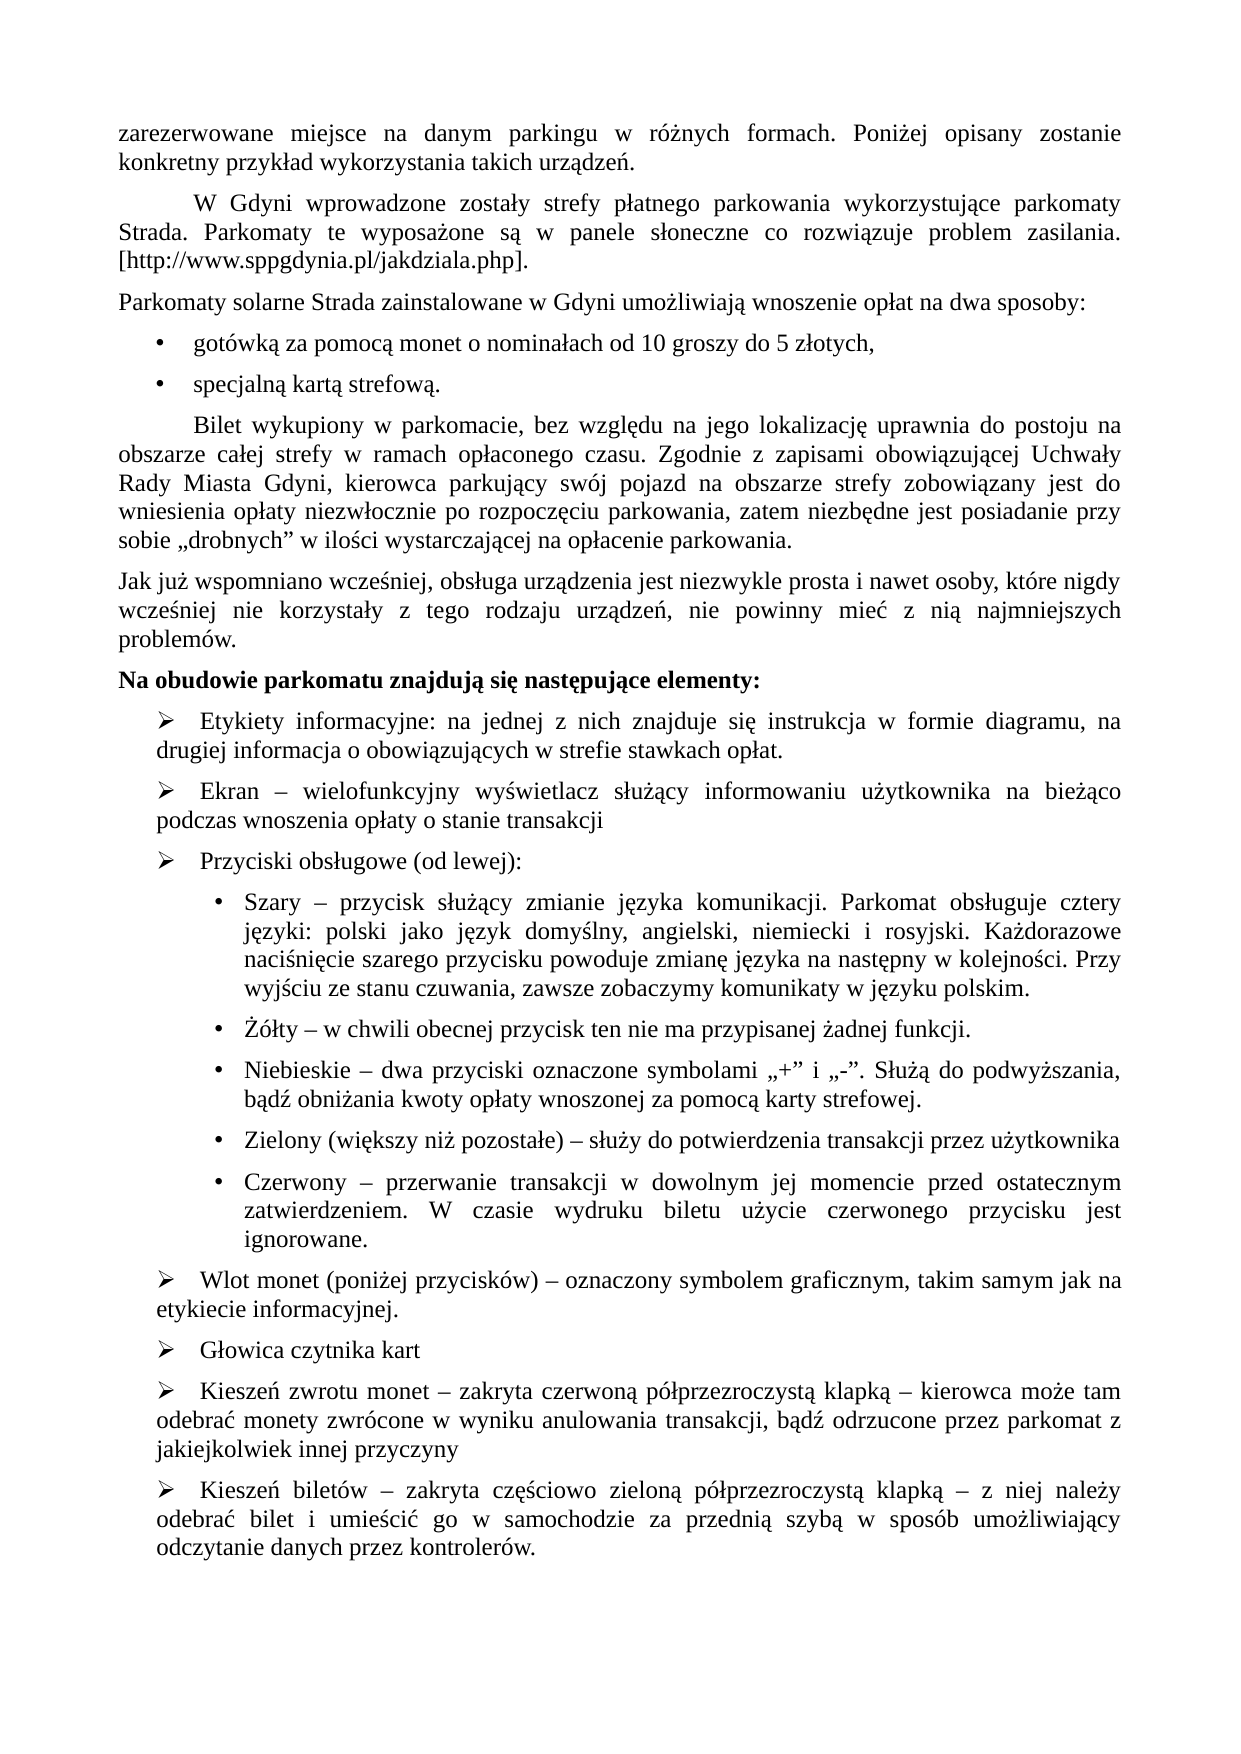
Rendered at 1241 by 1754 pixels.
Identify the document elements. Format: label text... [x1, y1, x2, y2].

text Bilet wykupiony w parkomacie, bez względu na jego lokalizację uprawnia do postoju na obszarze całej strefy w ramach opłaconego czasu. Zgodnie z zapisami obowiązującej Uchwały Rady Miasta Gdyni, kierowca parkujący swój pojazd na obszarze strefy zobowiązany jest do wniesienia opłaty niezwłocznie po rozpoczęciu parkowania, zatem niezbędne jest posiadanie przy sobie „drobnych” w ilości wystarczającej na opłacenie parkowania. [118, 410, 1122, 554]
text zarezerwowane miejsce na danym parkingu w różnych formach. Poniżej opisany zostanie konkretny przykład wykorzystania takich urządzeń. [118, 118, 1122, 176]
text Na obudowie parkomatu znajdują się następujące elementy: [118, 665, 1122, 694]
list Żółty – w chwili obecnej przycisk ten nie ma przypisanej żadnej funkcji. [214, 1014, 1122, 1043]
list Etykiety informacyjne: na jednej z nich znajduje się instrukcja w formie diagramu, na drugiej informacja o obowiązujących w strefie stawkach opłat. [118, 706, 1122, 764]
list Przyciski obsługowe (od lewej): [118, 846, 1122, 875]
list Szary – przycisk służący zmianie języka komunikacji. Parkomat obsługuje cztery języki: polski jako język domyślny, angielski, niemiecki i rosyjski. Każdorazowe naciśnięcie szarego przycisku powoduje zmianę języka na następny w kolejności. Przy wyjściu ze stanu czuwania, zawsze zobaczymy komunikaty w języku polskim. [214, 887, 1122, 1002]
list Czerwony – przerwanie transakcji w dowolnym jej momencie przed ostatecznym zatwierdzeniem. W czasie wydruku biletu użycie czerwonego przycisku jest ignorowane. [214, 1167, 1122, 1253]
text Parkomaty solarne Strada zainstalowane w Gdyni umożliwiają wnoszenie opłat na dwa sposoby: [118, 287, 1122, 316]
text W Gdyni wprowadzone zostały strefy płatnego parkowania wykorzystujące parkomaty Strada. Parkomaty te wyposażone są w panele słoneczne co rozwiązuje problem zasilania. [http://www.sppgdynia.pl/jakdziala.php]. [118, 188, 1122, 274]
list Zielony (większy niż pozostałe) – służy do potwierdzenia transakcji przez użytkownika [214, 1126, 1122, 1154]
list Kieszeń biletów – zakryta częściowo zieloną półprzezroczystą klapką – z niej należy odebrać bilet i umieścić go w samochodzie za przednią szybą w sposób umożliwiający odczytanie danych przez kontrolerów. [118, 1475, 1122, 1561]
list Ekran – wielofunkcyjny wyświetlacz służący informowaniu użytkownika na bieżąco podczas wnoszenia opłaty o stanie transakcji [118, 776, 1122, 833]
list Niebieskie – dwa przyciski oznaczone symbolami „+” i „-”. Służą do podwyższania, bądź obniżania kwoty opłaty wnoszonej za pomocą karty strefowej. [214, 1056, 1122, 1113]
list Głowica czytnika kart [118, 1335, 1122, 1364]
list specjalną kartą strefową. [156, 369, 1122, 398]
list Wlot monet (poniżej przycisków) – oznaczony symbolem graficznym, takim samym jak na etykiecie informacyjnej. [118, 1265, 1122, 1323]
list Kieszeń zwrotu monet – zakryta czerwoną półprzezroczystą klapką – kierowca może tam odebrać monety zwrócone w wyniku anulowania transakcji, bądź odrzucone przez parkomat z jakiejkolwiek innej przyczyny [118, 1376, 1122, 1463]
text Jak już wspomniano wcześniej, obsługa urządzenia jest niezwykle prosta i nawet osoby, które nigdy wcześniej nie korzystały z tego rodzaju urządzeń, nie powinny mieć z nią najmniejszych problemów. [118, 566, 1122, 653]
list gotówką za pomocą monet o nominałach od 10 groszy do 5 złotych, [156, 328, 1122, 357]
